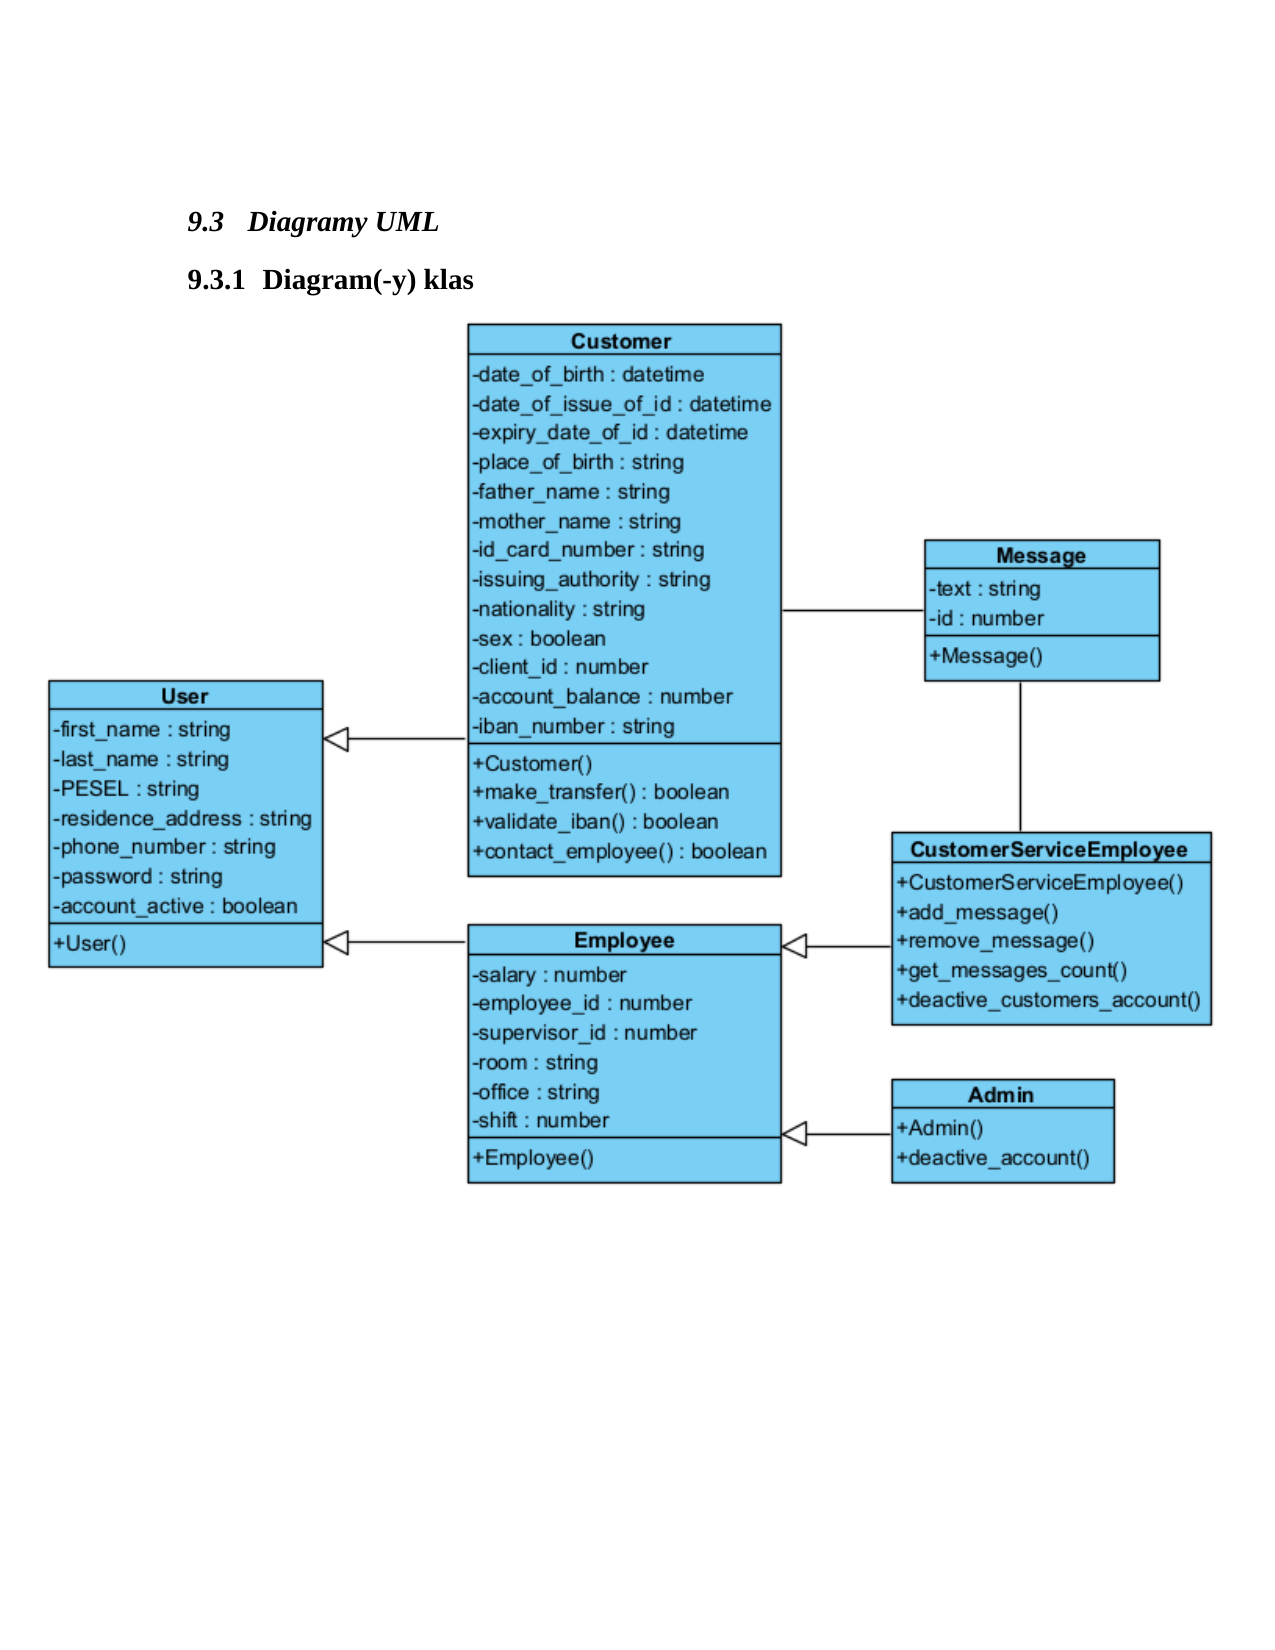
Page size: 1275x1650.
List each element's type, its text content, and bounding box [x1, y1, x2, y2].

picture [22, 302, 1253, 1248]
subtitle Diagram(-y) klas [187, 262, 1087, 296]
subtitle Diagramy UML [187, 204, 1087, 237]
